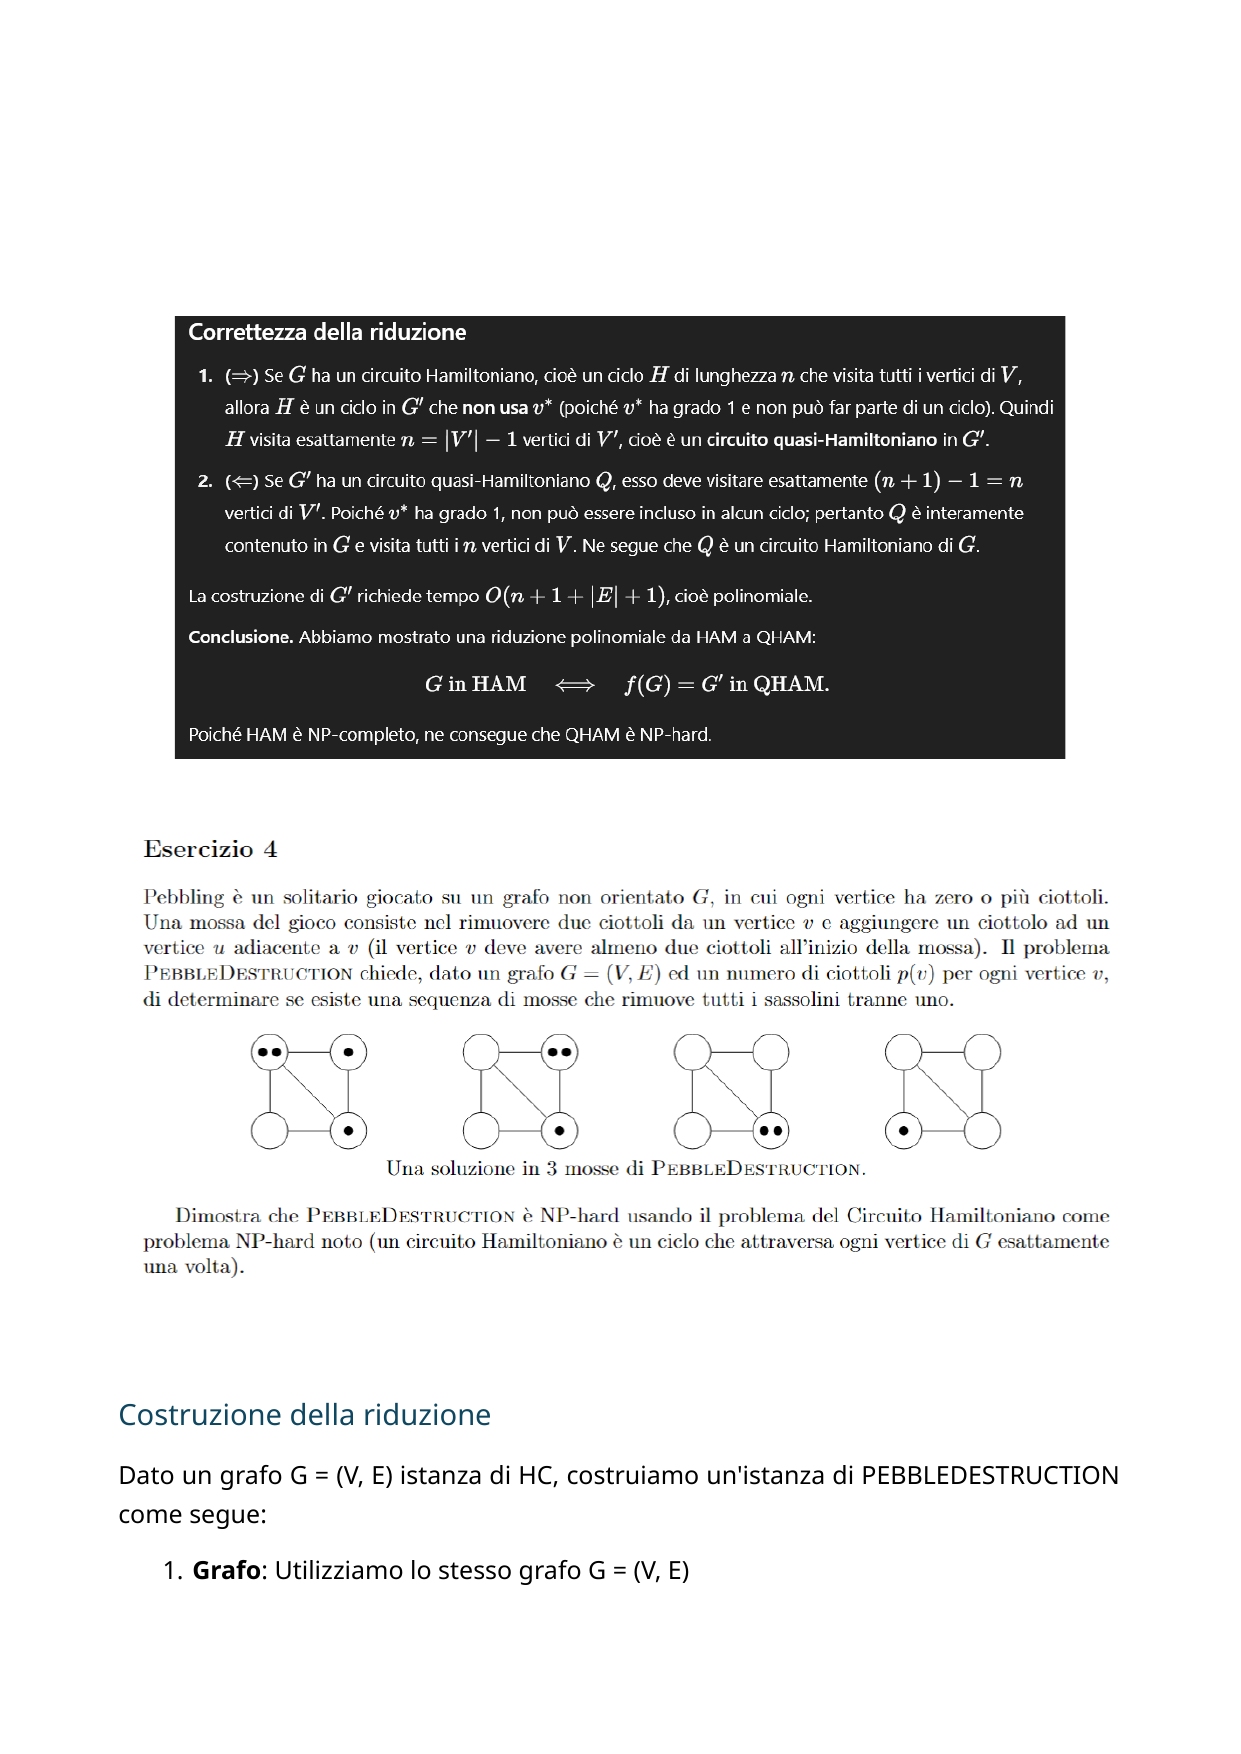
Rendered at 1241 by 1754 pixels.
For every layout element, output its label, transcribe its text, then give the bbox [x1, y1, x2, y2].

picture [174, 316, 1066, 759]
list Grafo: Utilizziamo lo stesso grafo G = (V, E) [162, 1553, 1122, 1587]
picture [127, 834, 1132, 1311]
subtitle Costruzione della riduzione [118, 1395, 1122, 1434]
text Dato un grafo G = (V, E) istanza di HC, costruiamo un'istanza di PEBBLEDESTRUCTION come segue: [118, 1457, 1122, 1531]
